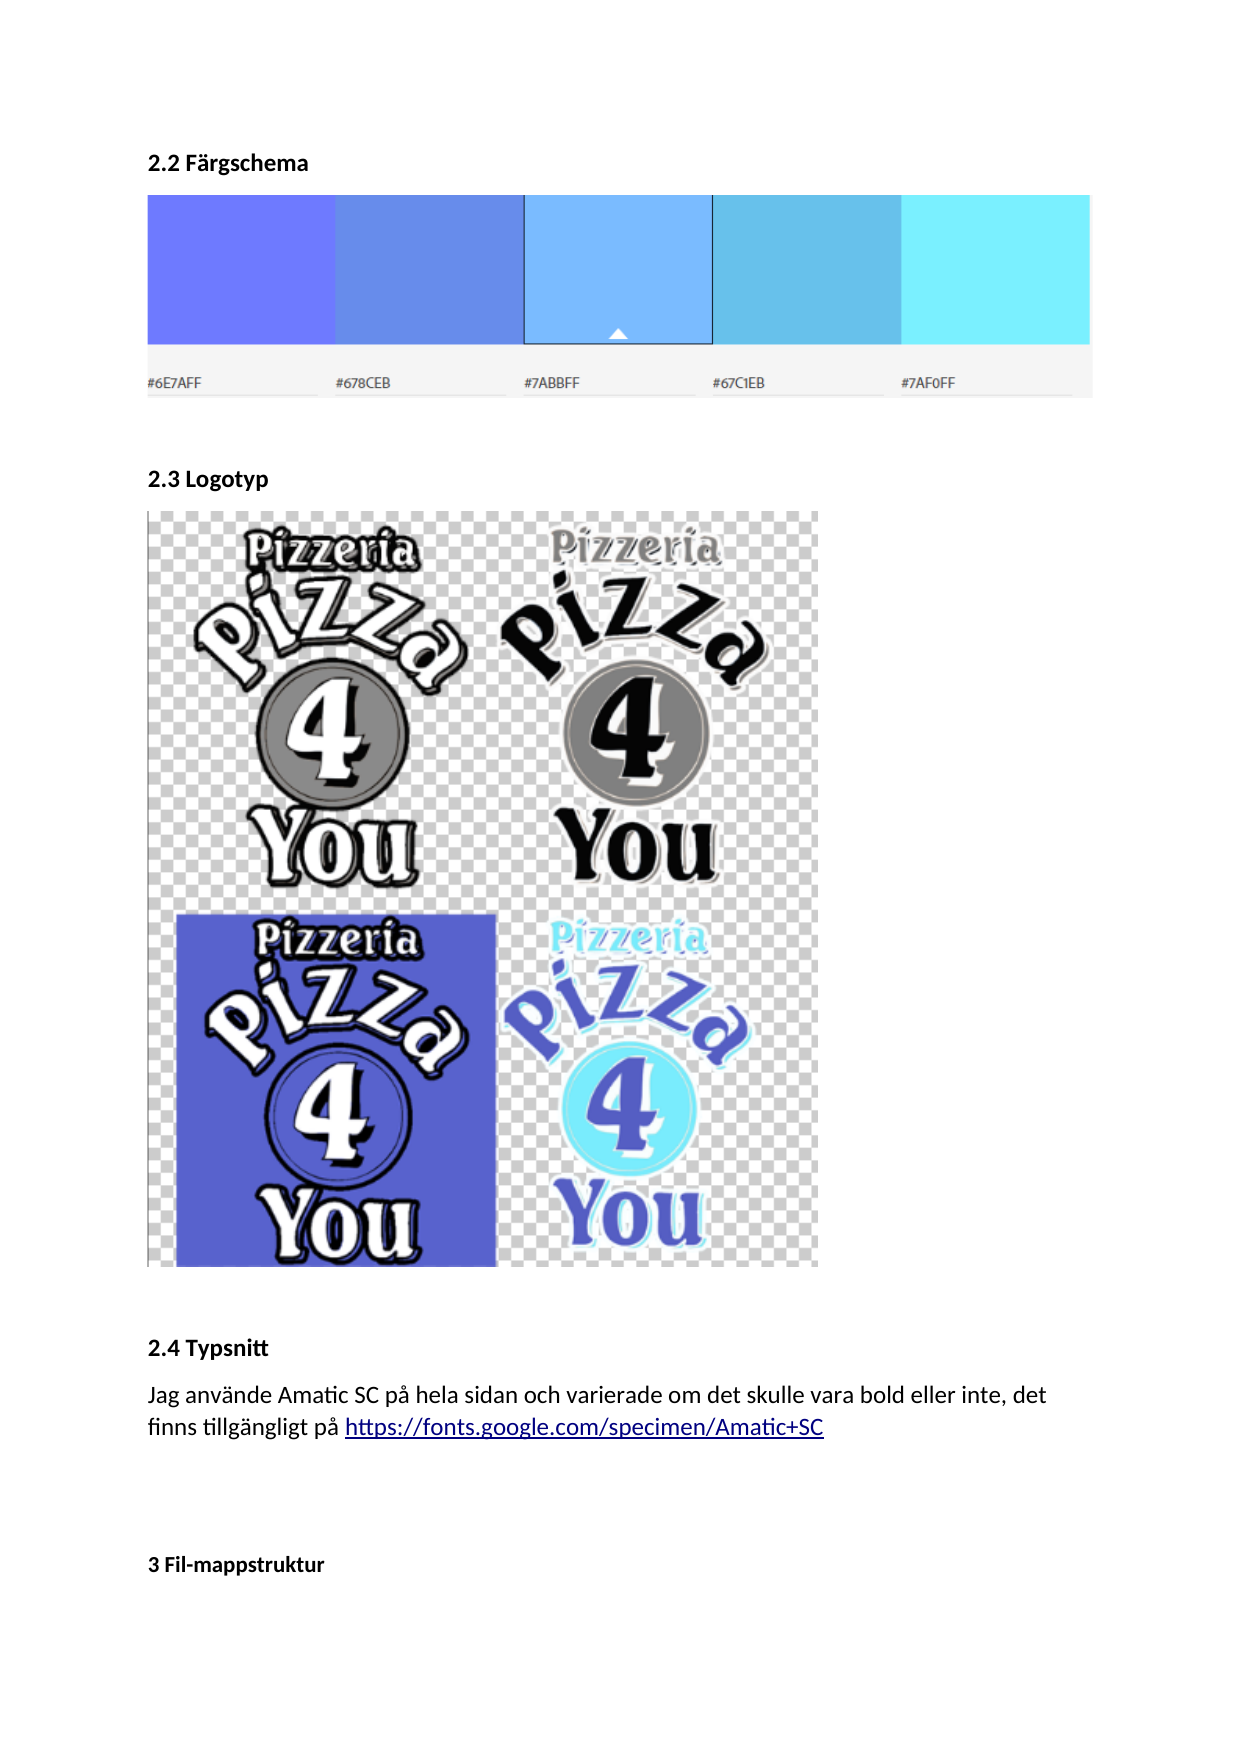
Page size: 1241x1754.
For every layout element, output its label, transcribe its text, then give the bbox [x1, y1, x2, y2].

text 3 Fil-mappstruktur [148, 1550, 1093, 1578]
text 2.3 Logotyp [148, 463, 1093, 494]
text 2.4 Typsnitt [148, 1332, 1093, 1362]
text Jag använde Amatic SC på hela sidan och varierade om det skulle vara bold eller inte, det finns tillgängligt på https://fonts.google.com/specimen/Amatic+SC [148, 1380, 1093, 1442]
text 2.2 Färgschema [148, 148, 1093, 178]
